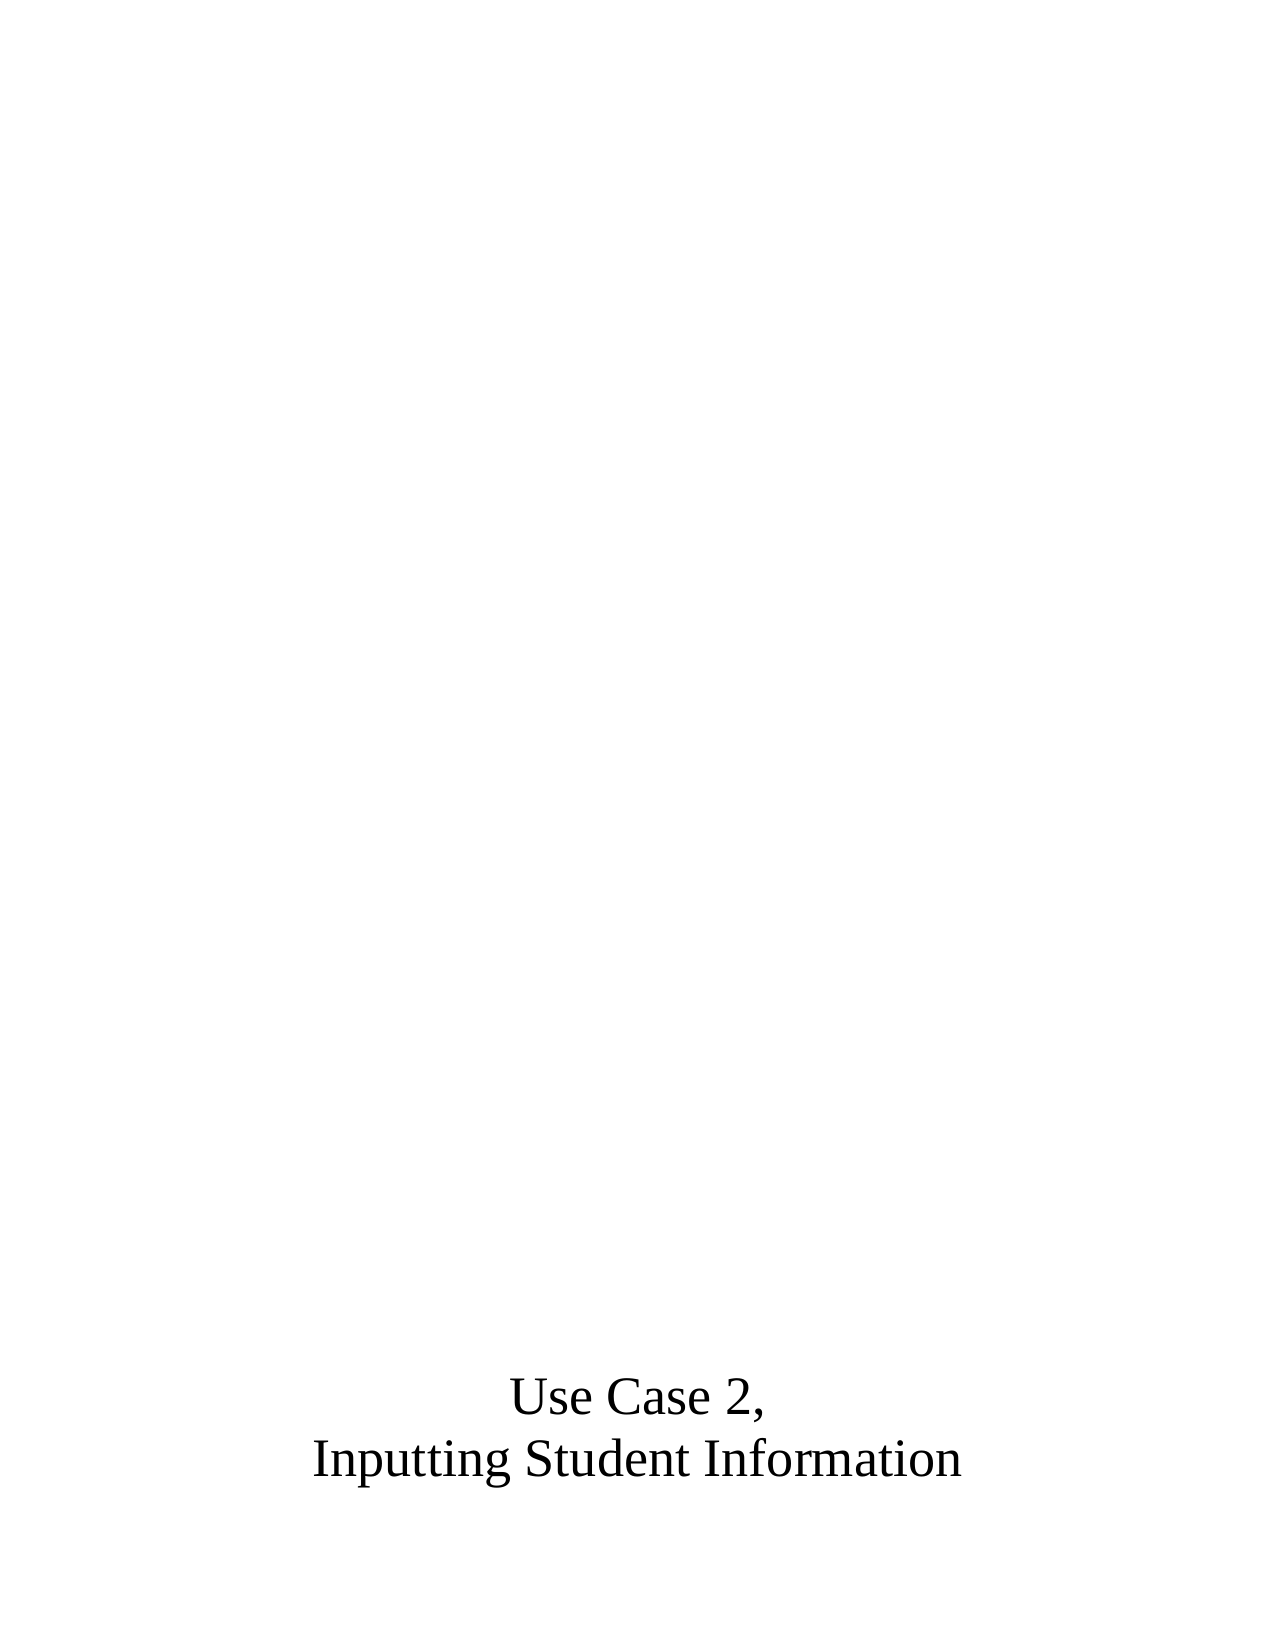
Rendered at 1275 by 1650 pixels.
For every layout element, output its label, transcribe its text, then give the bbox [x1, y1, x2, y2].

text Inputting Student Information [118, 1426, 1157, 1488]
text Use Case 2, [118, 1364, 1157, 1426]
